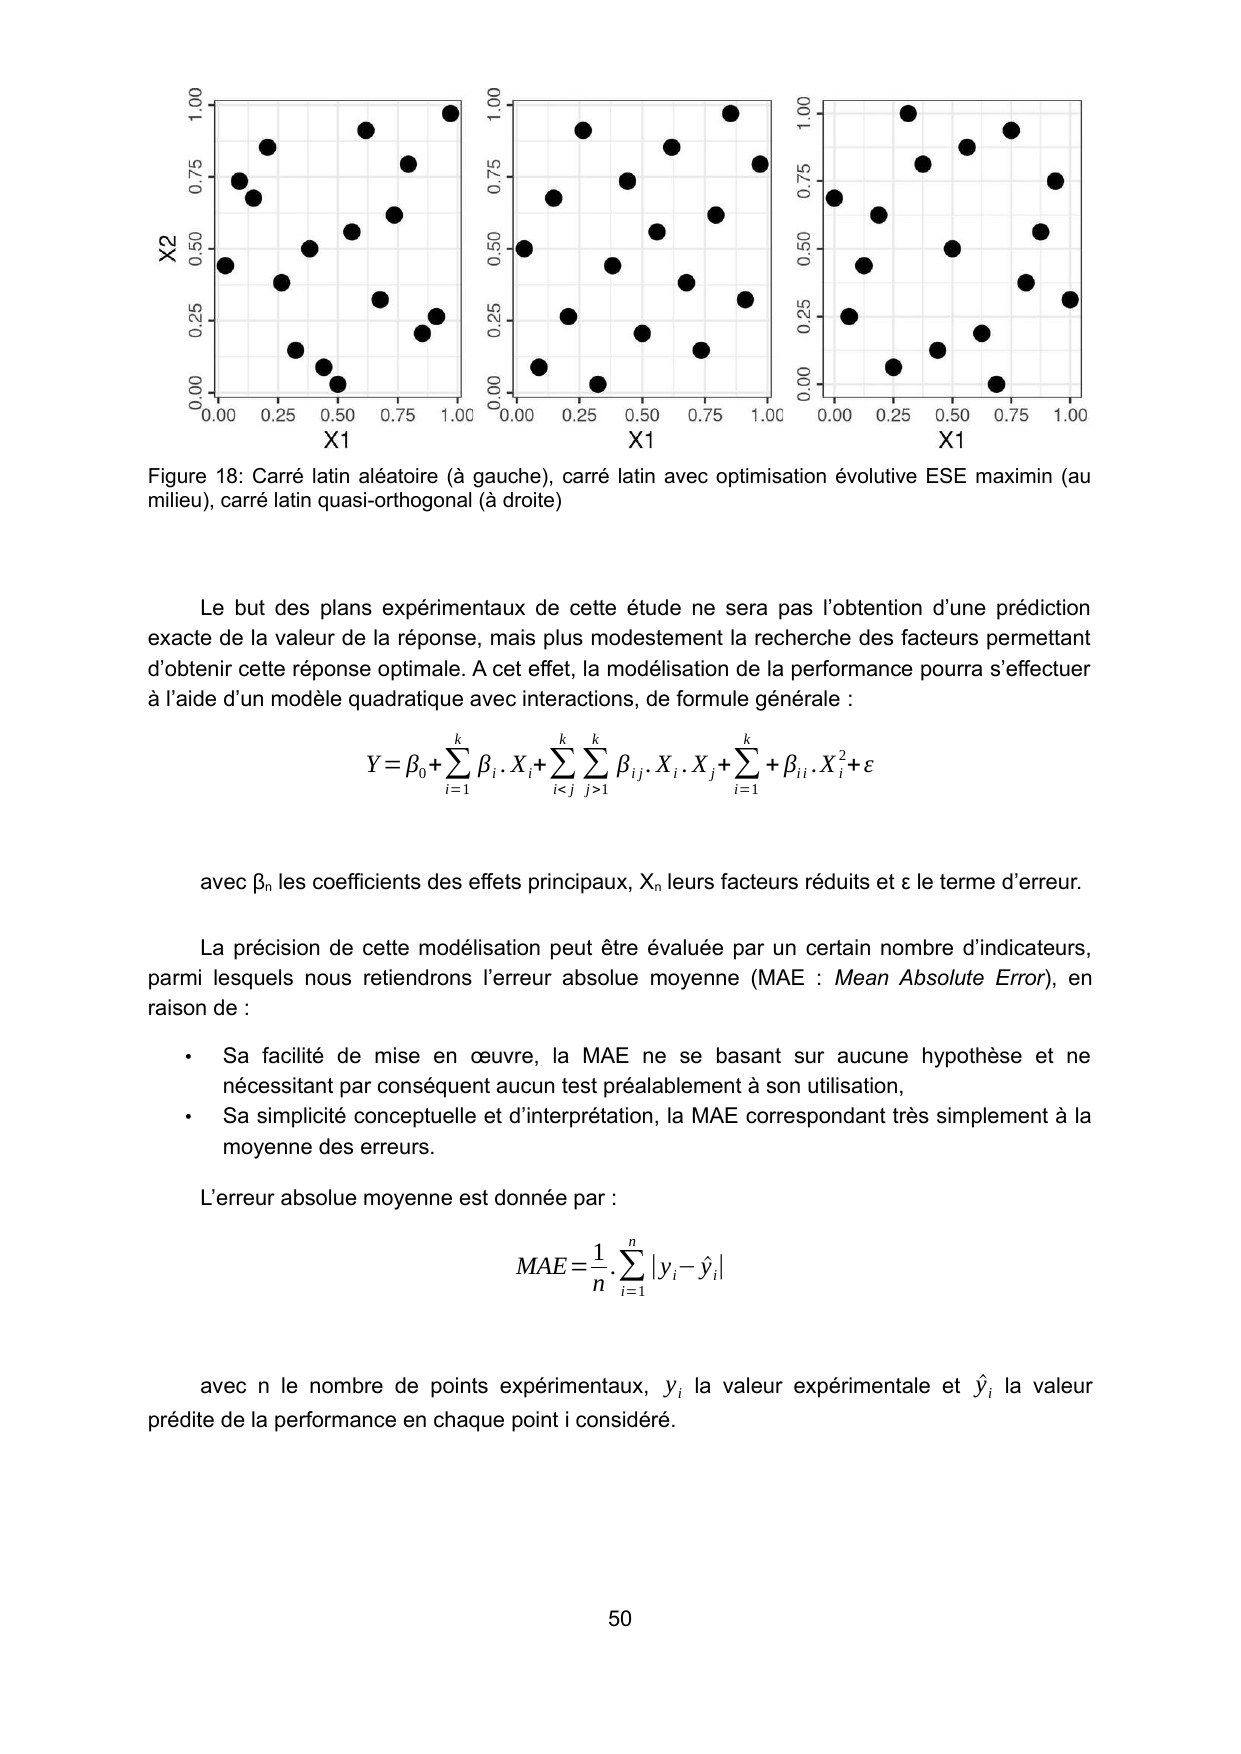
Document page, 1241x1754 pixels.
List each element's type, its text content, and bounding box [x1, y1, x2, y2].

list Sa simplicité conceptuelle et d’interprétation, la MAE correspondant très simplement à la moyenne des erreurs. [185, 1103, 1093, 1159]
text Le but des plans expérimentaux de cette étude ne sera pas l’obtention d’une prédiction exacte de la valeur de la réponse, mais plus modestement la recherche des facteurs permettant d’obtenir cette réponse optimale. A cet effet, la modélisation de la performance pourra s’effectuer à l’aide d’un modèle quadratique avec interactions, de formule générale : [148, 595, 1093, 711]
text La précision de cette modélisation peut être évaluée par un certain nombre d’indicateurs, parmi lesquels nous retiendrons l’erreur absolue moyenne (MAE : Mean Absolute Error), en raison de : [148, 934, 1093, 1020]
text L’erreur absolue moyenne est donnée par : [148, 1184, 1093, 1210]
list Sa facilité de mise en œuvre, la MAE ne se basant sur aucune hypothèse et ne nécessitant par conséquent aucun test préalablement à son utilisation, [185, 1043, 1093, 1098]
text Figure 18: Carré latin aléatoire (à gauche), carré latin avec optimisation évolutive ESE maximin (au milieu), carré latin quasi-orthogonal (à droite) [148, 464, 1093, 511]
text avec n le nombre de points expérimentaux,la valeur expérimentale etla valeur prédite de la performance en chaque point i considéré. [148, 1370, 1093, 1432]
text avec βn les coefficients des effets principaux, Xn leurs facteurs réduits et ε le terme d’erreur. [148, 869, 1093, 894]
picture [147, 88, 1093, 464]
